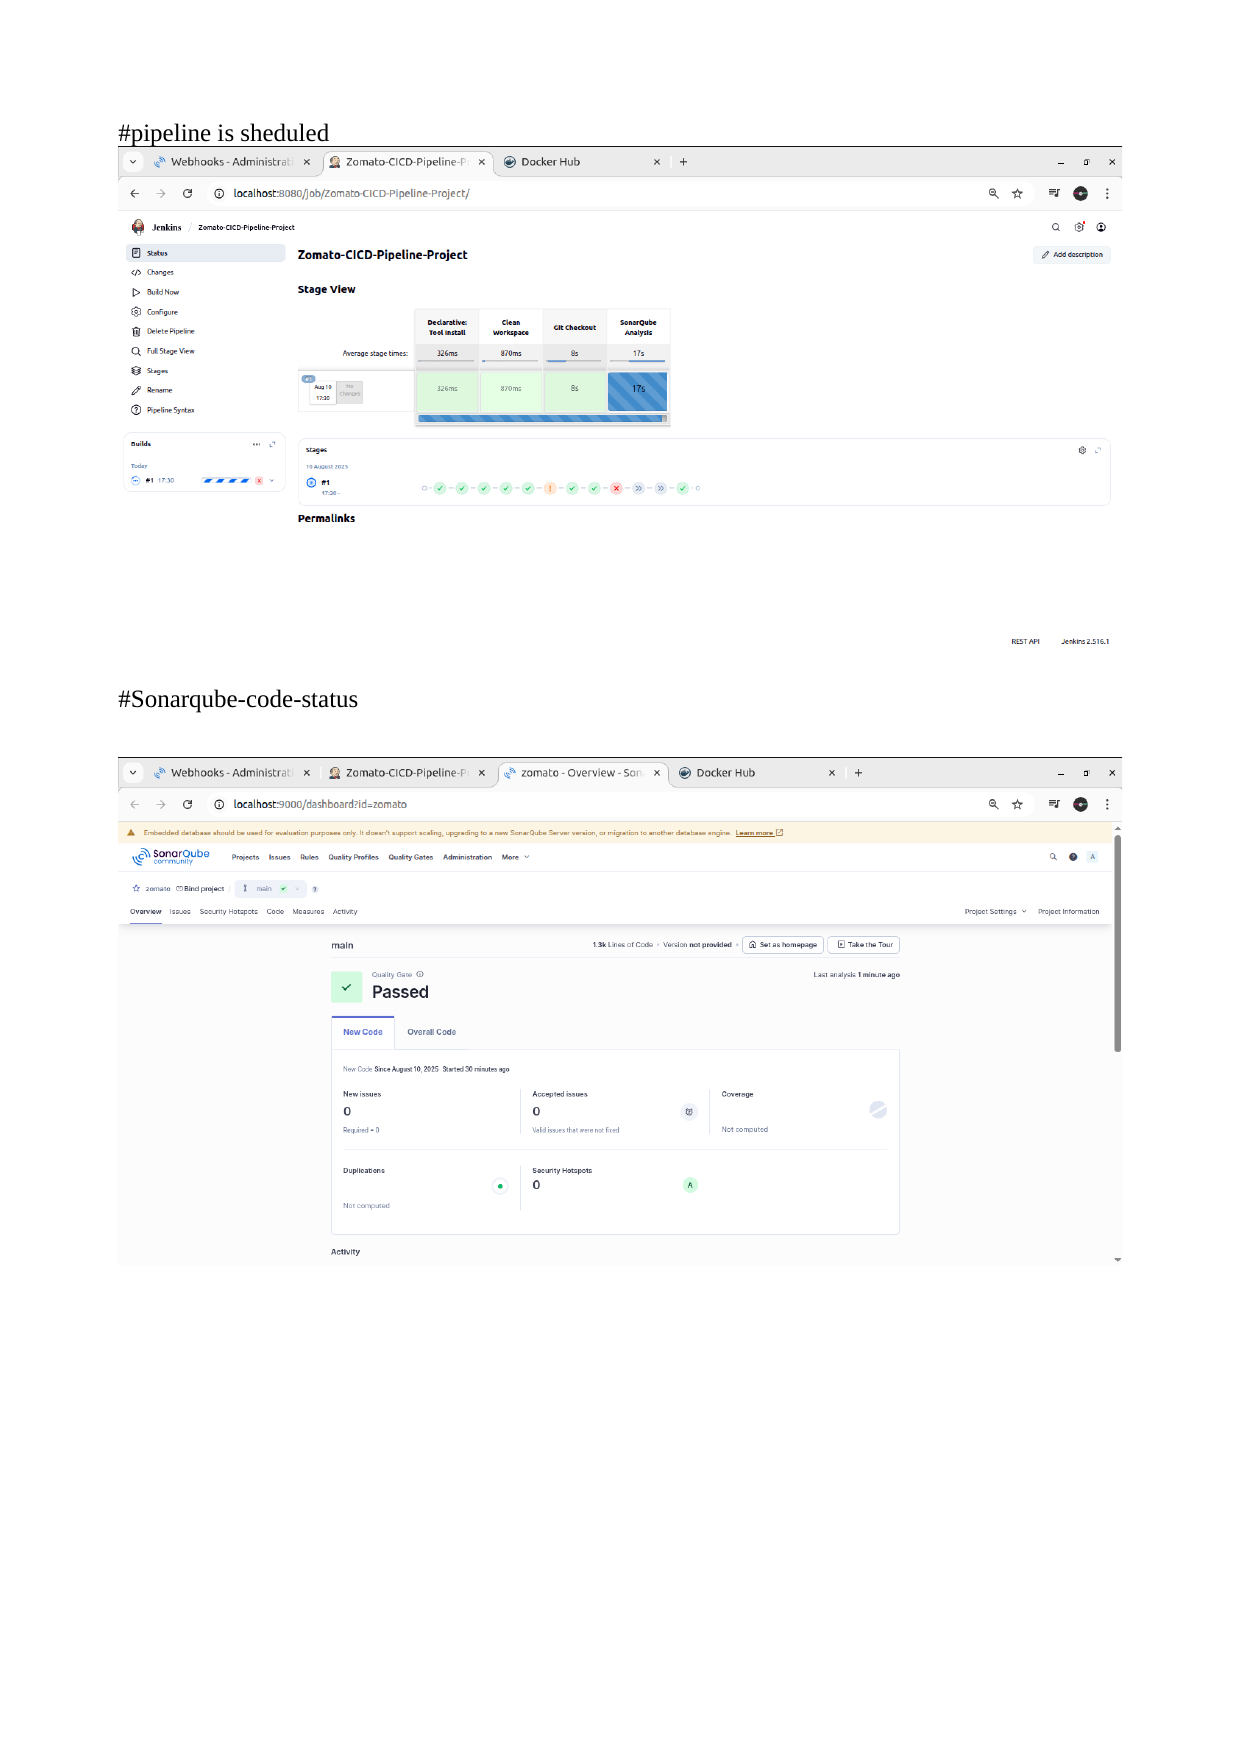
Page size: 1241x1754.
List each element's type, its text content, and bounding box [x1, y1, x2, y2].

text #Sonarqube-code-status [118, 684, 1122, 713]
picture [118, 757, 1123, 1266]
text #pipeline is sheduled [118, 118, 1122, 146]
picture [118, 146, 1123, 656]
